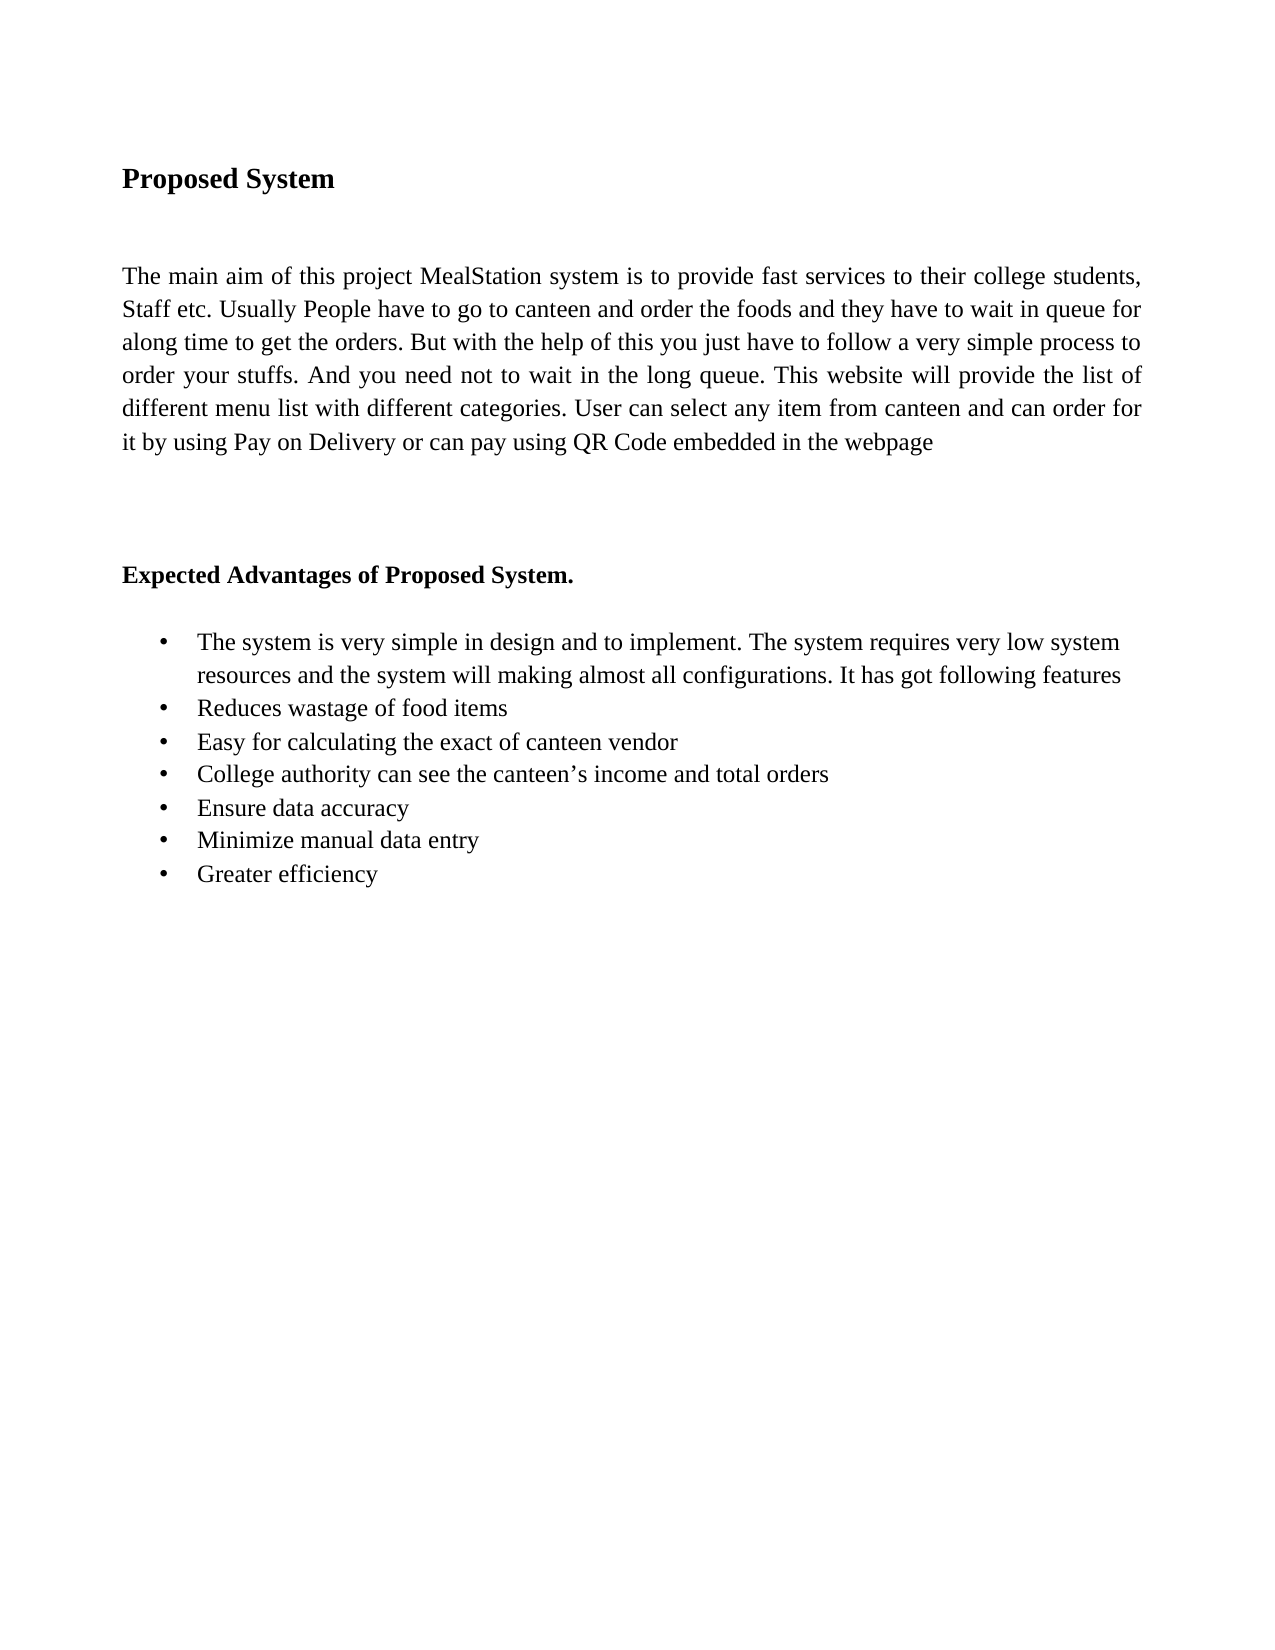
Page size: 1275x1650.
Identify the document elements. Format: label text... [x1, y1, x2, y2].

list Easy for calculating the exact of canteen vendor [159, 727, 1144, 755]
list College authority can see the canteen’s income and total orders [159, 759, 1144, 788]
text Proposed System [122, 161, 1144, 194]
list Ensure data accuracy [159, 793, 1144, 821]
list Reduces wastage of food items [159, 693, 1144, 722]
list The system is very simple in design and to implement. The system requires very low system resources and the system will making almost all configurations. It has got following features [159, 627, 1144, 689]
text The main aim of this project MealStation system is to provide fast services to their college students, Staff etc. Usually People have to go to canteen and order the foods and they have to wait in queue for along time to get the orders. But with the help of this you just have to follow a very simple process to order your stuffs. And you need not to wait in the long queue. This website will provide the list of different menu list with different categories. User can select any item from canteen and can order for it by using Pay on Delivery or can pay using QR Code embedded in the webpage [122, 261, 1144, 455]
list Minimize manual data entry [159, 826, 1144, 854]
text Expected Advantages of Proposed System. [122, 560, 1144, 589]
list Greater efficiency [159, 859, 1144, 887]
